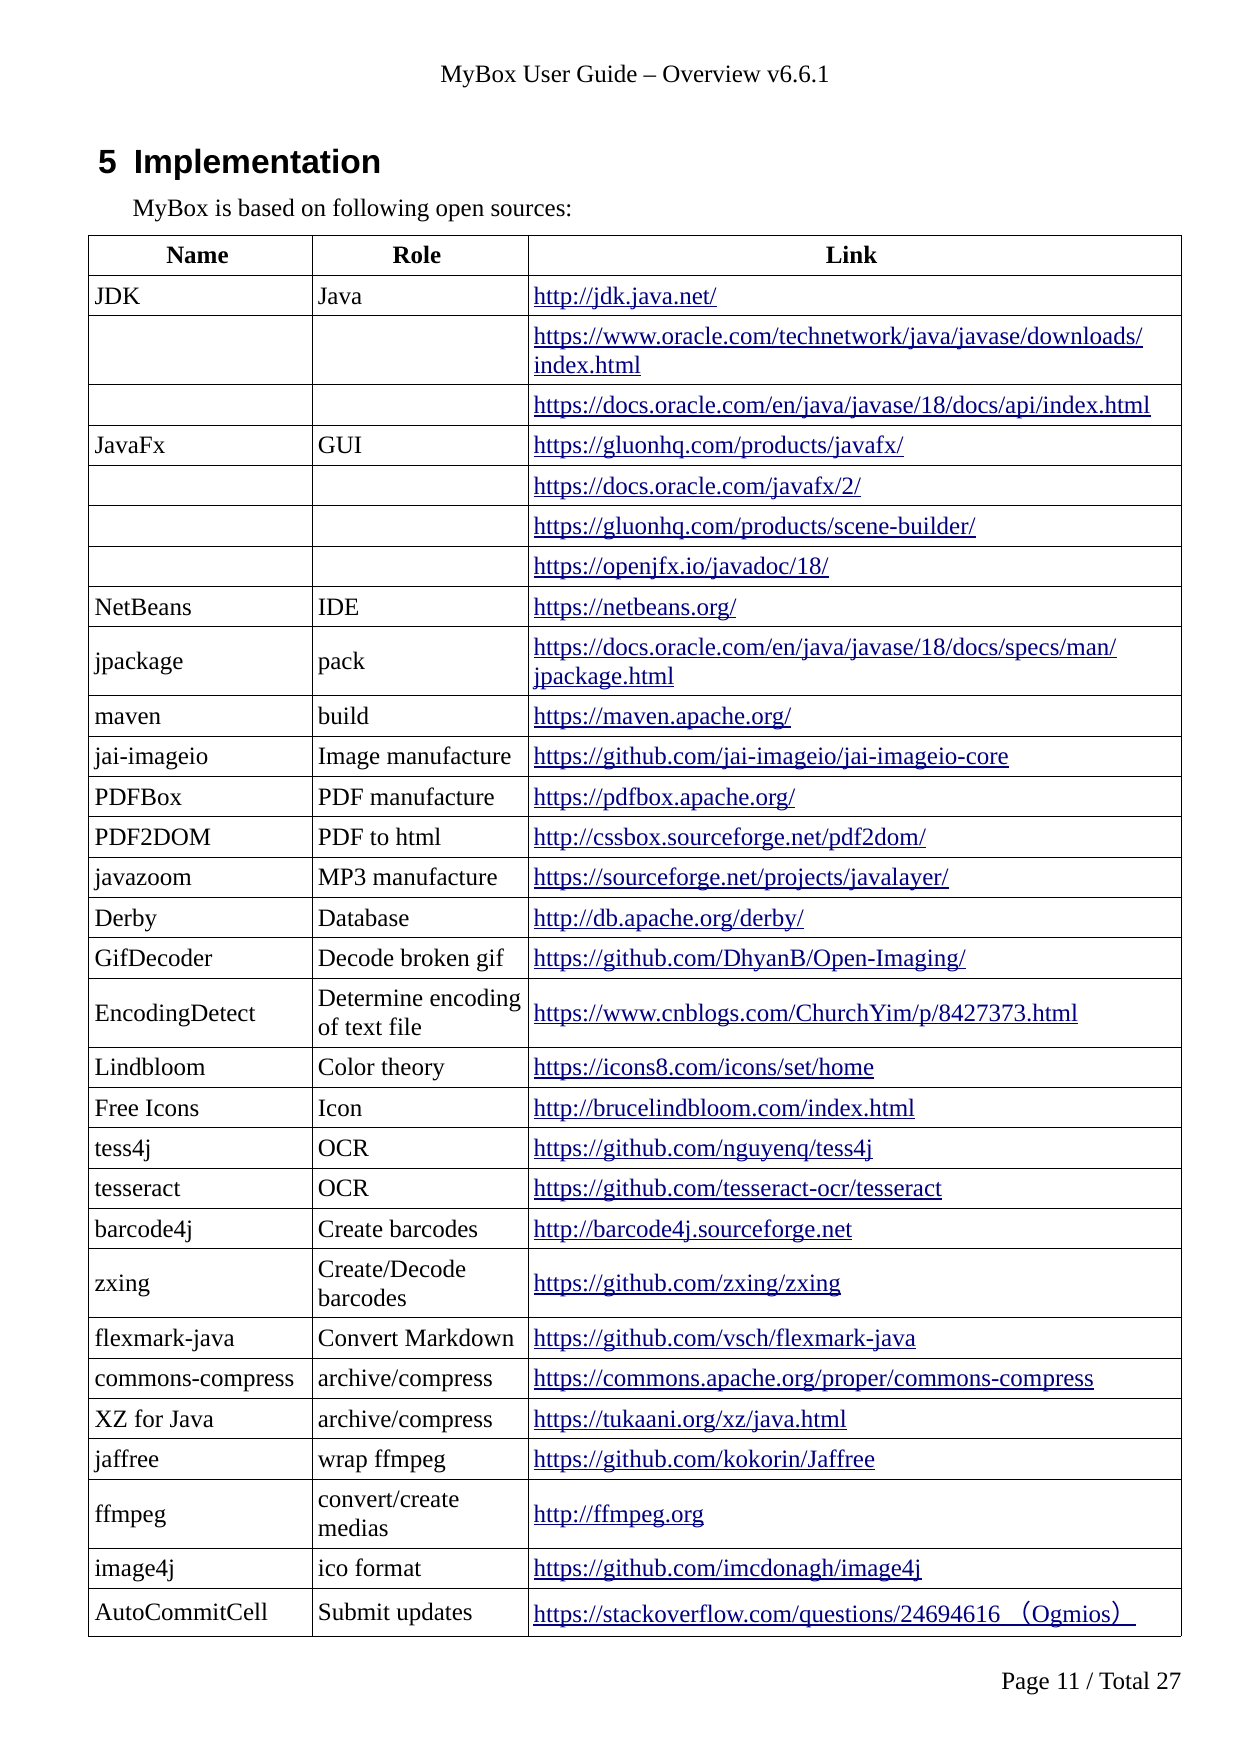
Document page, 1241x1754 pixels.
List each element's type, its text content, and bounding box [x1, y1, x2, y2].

table_cell PDF to html [313, 817, 528, 857]
table_cell XZ for Java [89, 1399, 312, 1438]
table_cell http://jdk.java.net/ [529, 276, 1181, 315]
table_cell MP3 manufacture [313, 858, 528, 897]
table_cell [89, 385, 312, 425]
table_cell Java [313, 276, 528, 315]
table_cell NetBeans [89, 587, 312, 626]
table_cell http://cssbox.sourceforge.net/pdf2dom/ [529, 817, 1181, 857]
table_cell https://github.com/zxing/zxing [529, 1249, 1181, 1317]
table_cell Create/Decode barcodes [313, 1249, 528, 1317]
table_cell GifDecoder [89, 938, 312, 977]
table_cell [89, 506, 312, 546]
table_cell http://ffmpeg.org [529, 1480, 1181, 1547]
table_cell EncodingDetect [89, 979, 312, 1047]
table_header Role [313, 236, 528, 275]
table_cell http://barcode4j.sourceforge.net [529, 1209, 1181, 1248]
table_cell archive/compress [313, 1359, 528, 1398]
table_cell https://icons8.com/icons/set/home [529, 1048, 1181, 1087]
table_cell https://github.com/nguyenq/tess4j [529, 1128, 1181, 1167]
table_cell [89, 466, 312, 505]
table_cell https://maven.apache.org/ [529, 696, 1181, 736]
table_cell Determine encoding of text file [313, 979, 528, 1047]
table_cell [89, 316, 312, 384]
table_cell image4j [89, 1549, 312, 1588]
table_cell OCR [313, 1128, 528, 1167]
table_cell PDF manufacture [313, 777, 528, 816]
table_cell Color theory [313, 1048, 528, 1087]
table_cell ffmpeg [89, 1480, 312, 1547]
table_cell flexmark-java [89, 1318, 312, 1357]
table_cell https://www.oracle.com/technetwork/java/javase/downloads/index.html [529, 316, 1181, 384]
table_cell tesseract [89, 1169, 312, 1208]
table_cell maven [89, 696, 312, 736]
table_cell PDFBox [89, 777, 312, 816]
table_cell Icon [313, 1088, 528, 1127]
table_cell JDK [89, 276, 312, 315]
table_cell Database [313, 898, 528, 937]
table_cell zxing [89, 1249, 312, 1317]
table_cell http://brucelindbloom.com/index.html [529, 1088, 1181, 1127]
table_cell wrap ffmpeg [313, 1439, 528, 1478]
table_cell https://www.cnblogs.com/ChurchYim/p/8427373.html [529, 979, 1181, 1047]
table_cell archive/compress [313, 1399, 528, 1438]
table_cell AutoCommitCell [89, 1589, 312, 1636]
table_cell jai-imageio [89, 737, 312, 776]
table_cell [313, 506, 528, 546]
table_cell https://docs.oracle.com/javafx/2/ [529, 466, 1181, 505]
subtitle Implementation [88, 142, 1181, 181]
table_cell http://db.apache.org/derby/ [529, 898, 1181, 937]
table_cell IDE [313, 587, 528, 626]
table_cell GUI [313, 426, 528, 465]
table_cell [313, 547, 528, 586]
table_cell Convert Markdown [313, 1318, 528, 1357]
table_cell https://commons.apache.org/proper/commons-compress [529, 1359, 1181, 1398]
table_cell https://github.com/imcdonagh/image4j [529, 1549, 1181, 1588]
table_cell barcode4j [89, 1209, 312, 1248]
table_cell [89, 547, 312, 586]
table_cell [313, 385, 528, 425]
table_cell pack [313, 627, 528, 695]
table_cell PDF2DOM [89, 817, 312, 857]
table_cell https://docs.oracle.com/en/java/javase/18/docs/api/index.html [529, 385, 1181, 425]
table_cell Create barcodes [313, 1209, 528, 1248]
table_cell jaffree [89, 1439, 312, 1478]
text MyBox is based on following open sources: [88, 193, 1181, 222]
table_header Name [89, 236, 312, 275]
table_cell jpackage [89, 627, 312, 695]
table_cell https://openjfx.io/javadoc/18/ [529, 547, 1181, 586]
table_cell tess4j [89, 1128, 312, 1167]
table_cell javazoom [89, 858, 312, 897]
table_cell https://github.com/vsch/flexmark-java [529, 1318, 1181, 1357]
table_cell Submit updates [313, 1589, 528, 1636]
table_cell ico format [313, 1549, 528, 1588]
table_cell https://stackoverflow.com/questions/24694616 （Ogmios） [529, 1589, 1181, 1636]
table_cell https://docs.oracle.com/en/java/javase/18/docs/specs/man/jpackage.html [529, 627, 1181, 695]
table_cell Free Icons [89, 1088, 312, 1127]
table_header Link [529, 236, 1181, 275]
table_cell https://github.com/jai-imageio/jai-imageio-core [529, 737, 1181, 776]
table_cell https://github.com/tesseract-ocr/tesseract [529, 1169, 1181, 1208]
table_cell convert/create medias [313, 1480, 528, 1547]
table_cell https://gluonhq.com/products/scene-builder/ [529, 506, 1181, 546]
table_cell JavaFx [89, 426, 312, 465]
table_cell Decode broken gif [313, 938, 528, 977]
table_cell build [313, 696, 528, 736]
table_cell https://tukaani.org/xz/java.html [529, 1399, 1181, 1438]
table_cell https://gluonhq.com/products/javafx/ [529, 426, 1181, 465]
table_cell Derby [89, 898, 312, 937]
table_cell OCR [313, 1169, 528, 1208]
table_cell https://netbeans.org/ [529, 587, 1181, 626]
table_cell https://github.com/DhyanB/Open-Imaging/ [529, 938, 1181, 977]
table_cell Image manufacture [313, 737, 528, 776]
table_cell https://sourceforge.net/projects/javalayer/ [529, 858, 1181, 897]
table_cell [313, 316, 528, 384]
table_cell https://pdfbox.apache.org/ [529, 777, 1181, 816]
table_cell [313, 466, 528, 505]
table_cell Lindbloom [89, 1048, 312, 1087]
table_cell https://github.com/kokorin/Jaffree [529, 1439, 1181, 1478]
table_cell commons-compress [89, 1359, 312, 1398]
